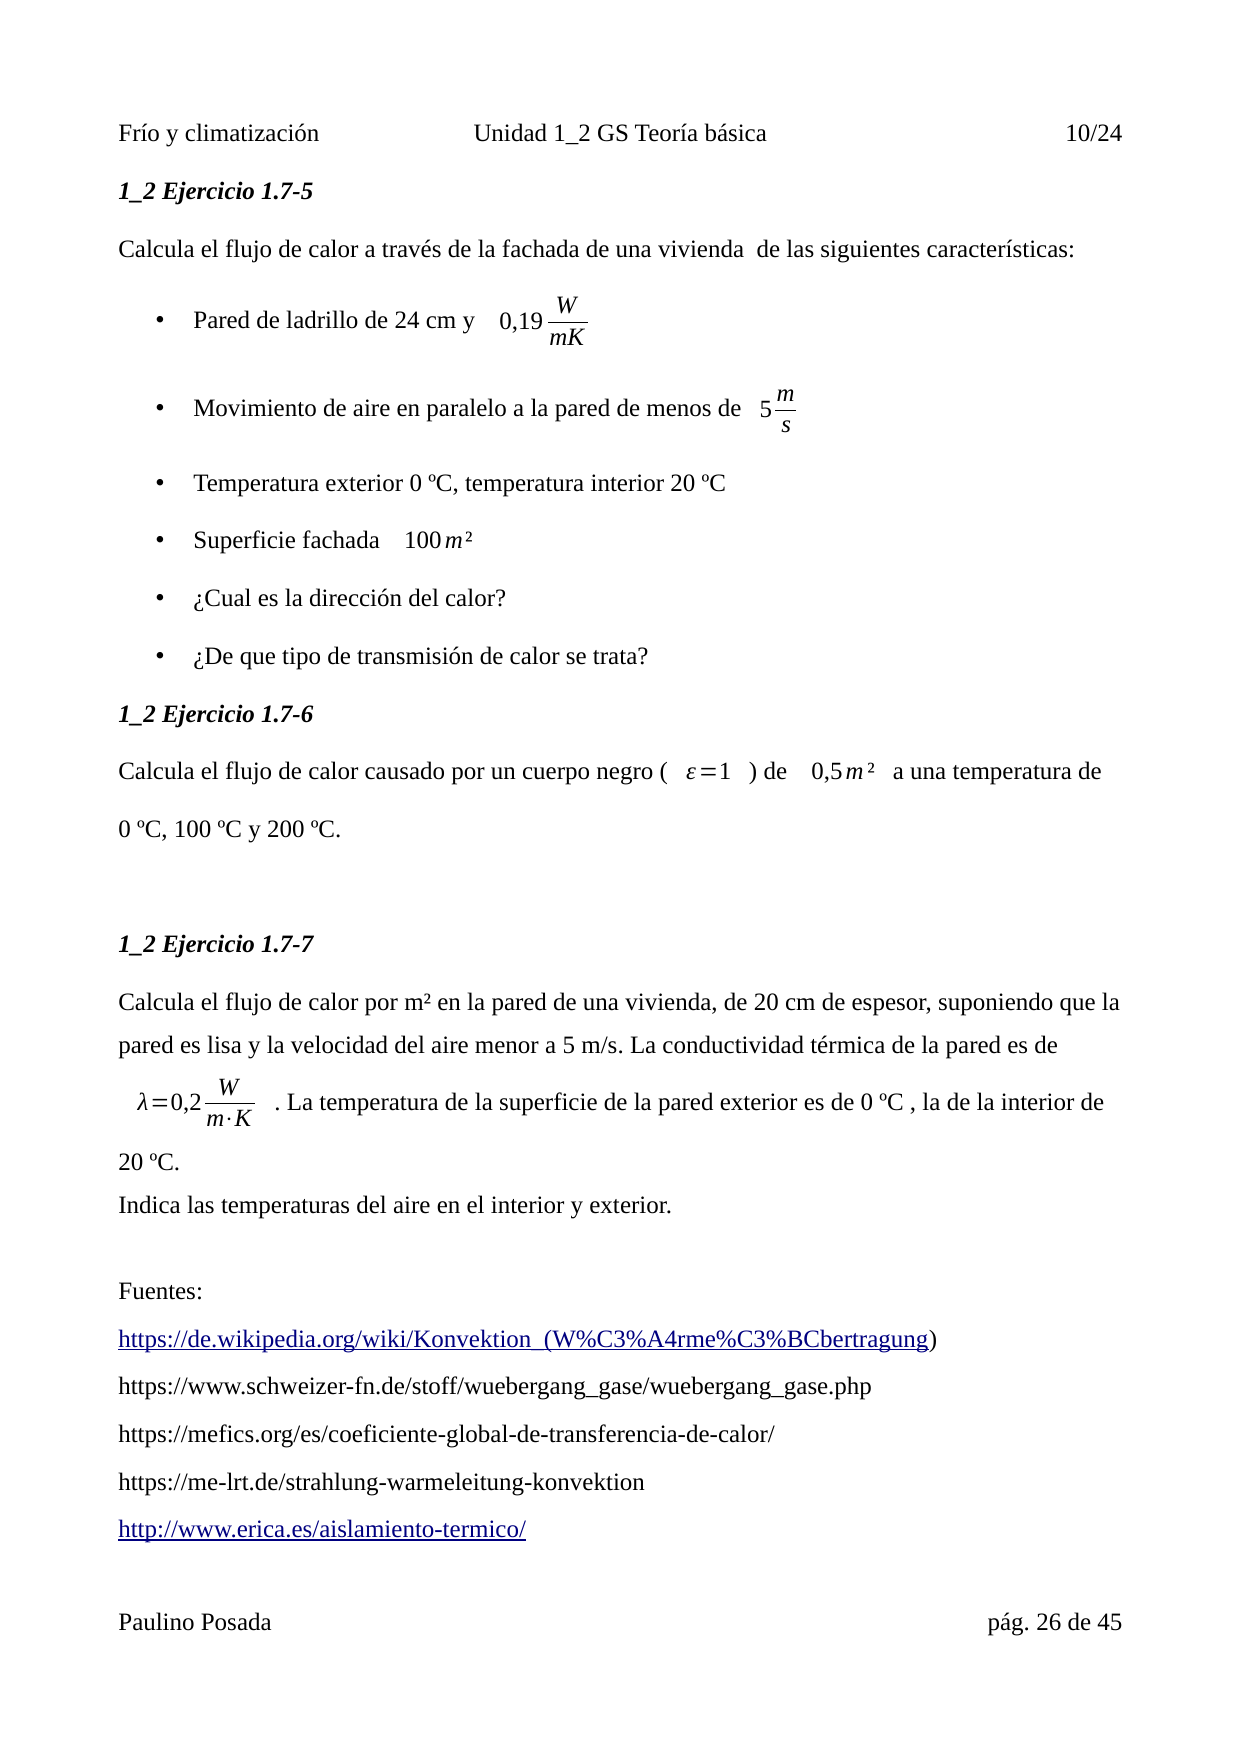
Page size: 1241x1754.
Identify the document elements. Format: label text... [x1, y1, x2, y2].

text Calcula el flujo de calor por m² en la pared de una vivienda, de 20 cm de espesor, suponiendo que la pared es lisa y la velocidad del aire menor a 5 m/s. La conductividad térmica de la pared es de. La temperatura de la superficie de la pared exterior es de 0 ºC , la de la interior de [118, 987, 1122, 1132]
text https://de.wikipedia.org/wiki/Konvektion_(W%C3%A4rme%C3%BCbertragung) [118, 1324, 1122, 1352]
text 1_2 Ejercicio 1.7-7 [118, 929, 1122, 958]
text 1_2 Ejercicio 1.7-5 [118, 176, 1122, 205]
text https://mefics.org/es/coeficiente-global-de-transferencia-de-calor/ [118, 1419, 1122, 1448]
list Temperatura exterior 0 ºC, temperatura interior 20 ºC [156, 468, 1122, 497]
list Movimiento de aire en paralelo a la pared de menos de [156, 380, 1122, 439]
text https://me-lrt.de/strahlung-warmeleitung-konvektion [118, 1467, 1122, 1495]
text http://www.erica.es/aislamiento-termico/ [118, 1514, 1122, 1543]
list ¿De que tipo de transmisión de calor se trata? [156, 641, 1122, 670]
list Superficie fachada [156, 526, 1122, 554]
text 20 ºC. [118, 1147, 1122, 1176]
text https://www.schweizer-fn.de/stoff/wuebergang_gase/wuebergang_gase.php [118, 1371, 1122, 1400]
list Pared de ladrillo de 24 cm y [156, 292, 1122, 351]
text 0 ºC, 100 ºC y 200 ºC. [118, 814, 1122, 843]
text Calcula el flujo de calor a través de la fachada de una vivienda de las siguientes características: [118, 234, 1122, 263]
text 1_2 Ejercicio 1.7-6 [118, 699, 1122, 727]
list ¿Cual es la dirección del calor? [156, 583, 1122, 612]
text Indica las temperaturas del aire en el interior y exterior. [118, 1190, 1122, 1219]
text Calcula el flujo de calor causado por un cuerpo negro () de a una temperatura de [118, 756, 1122, 785]
text Fuentes: [118, 1276, 1122, 1305]
